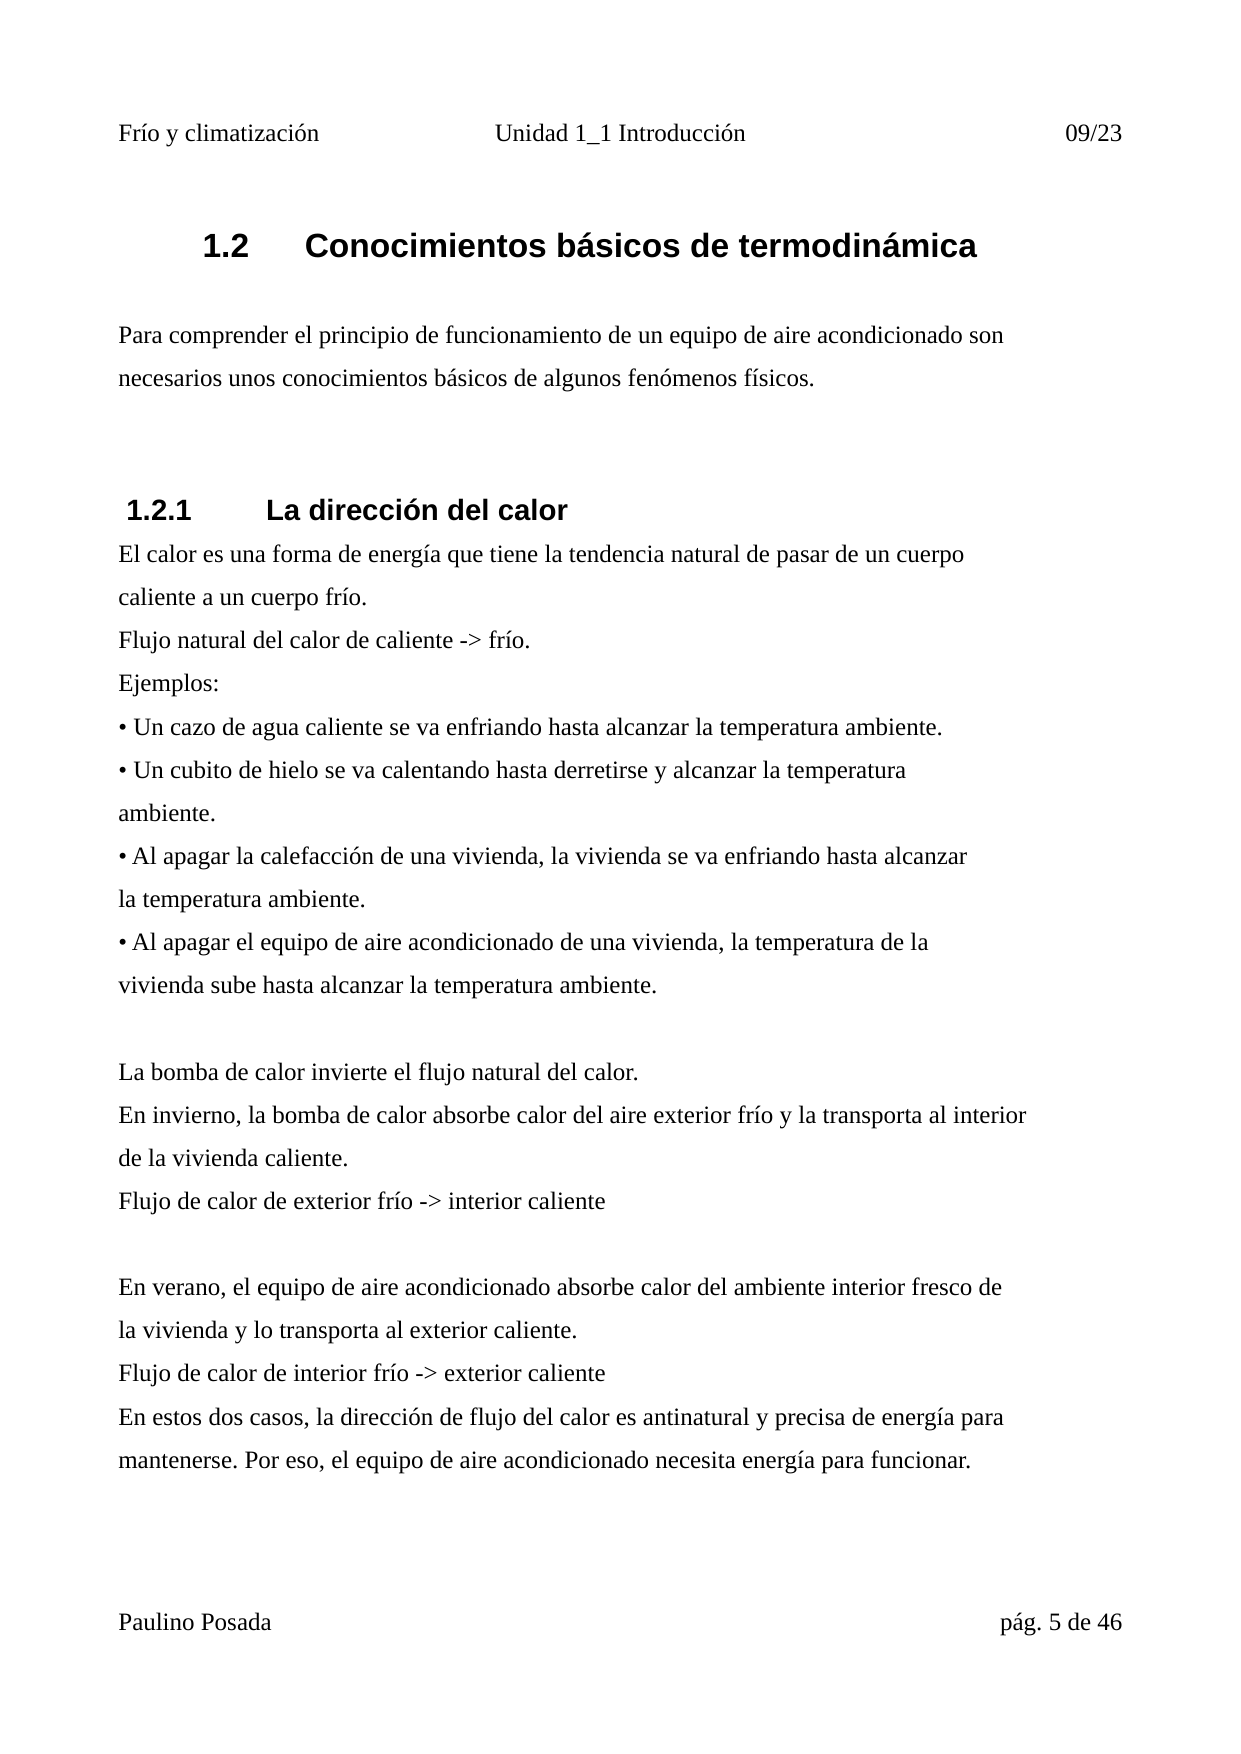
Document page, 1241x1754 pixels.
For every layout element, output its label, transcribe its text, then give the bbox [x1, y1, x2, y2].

text • Un cubito de hielo se va calentando hasta derretirse y alcanzar la temperatura [118, 755, 1122, 783]
text • Al apagar la calefacción de una vivienda, la vivienda se va enfriando hasta alcanzar [118, 841, 1122, 870]
text la temperatura ambiente. [118, 884, 1122, 913]
text necesarios unos conocimientos básicos de algunos fenómenos físicos. [118, 363, 1122, 392]
subtitle La dirección del calor [118, 493, 1122, 527]
text mantenerse. Por eso, el equipo de aire acondicionado necesita energía para funcionar. [118, 1445, 1122, 1473]
text caliente a un cuerpo frío. [118, 582, 1122, 611]
text de la vivienda caliente. [118, 1143, 1122, 1172]
text En estos dos casos, la dirección de flujo del calor es antinatural y precisa de energía para [118, 1402, 1122, 1430]
text Flujo de calor de interior frío -> exterior caliente [118, 1358, 1122, 1387]
text Para comprender el principio de funcionamiento de un equipo de aire acondicionado son [118, 320, 1122, 349]
text • Un cazo de agua caliente se va enfriando hasta alcanzar la temperatura ambiente. [118, 712, 1122, 740]
text Flujo natural del calor de caliente -> frío. [118, 625, 1122, 654]
text En invierno, la bomba de calor absorbe calor del aire exterior frío y la transporta al interior [118, 1100, 1122, 1128]
text ambiente. [118, 798, 1122, 827]
text El calor es una forma de energía que tiene la tendencia natural de pasar de un cuerpo [118, 539, 1122, 568]
text Ejemplos: [118, 668, 1122, 697]
text la vivienda y lo transporta al exterior caliente. [118, 1315, 1122, 1344]
text Flujo de calor de exterior frío -> interior caliente [118, 1186, 1122, 1215]
subtitle Conocimientos básicos de termodinámica [193, 226, 1122, 264]
text La bomba de calor invierte el flujo natural del calor. [118, 1057, 1122, 1085]
text vivienda sube hasta alcanzar la temperatura ambiente. [118, 970, 1122, 999]
text En verano, el equipo de aire acondicionado absorbe calor del ambiente interior fresco de [118, 1272, 1122, 1301]
text • Al apagar el equipo de aire acondicionado de una vivienda, la temperatura de la [118, 927, 1122, 956]
